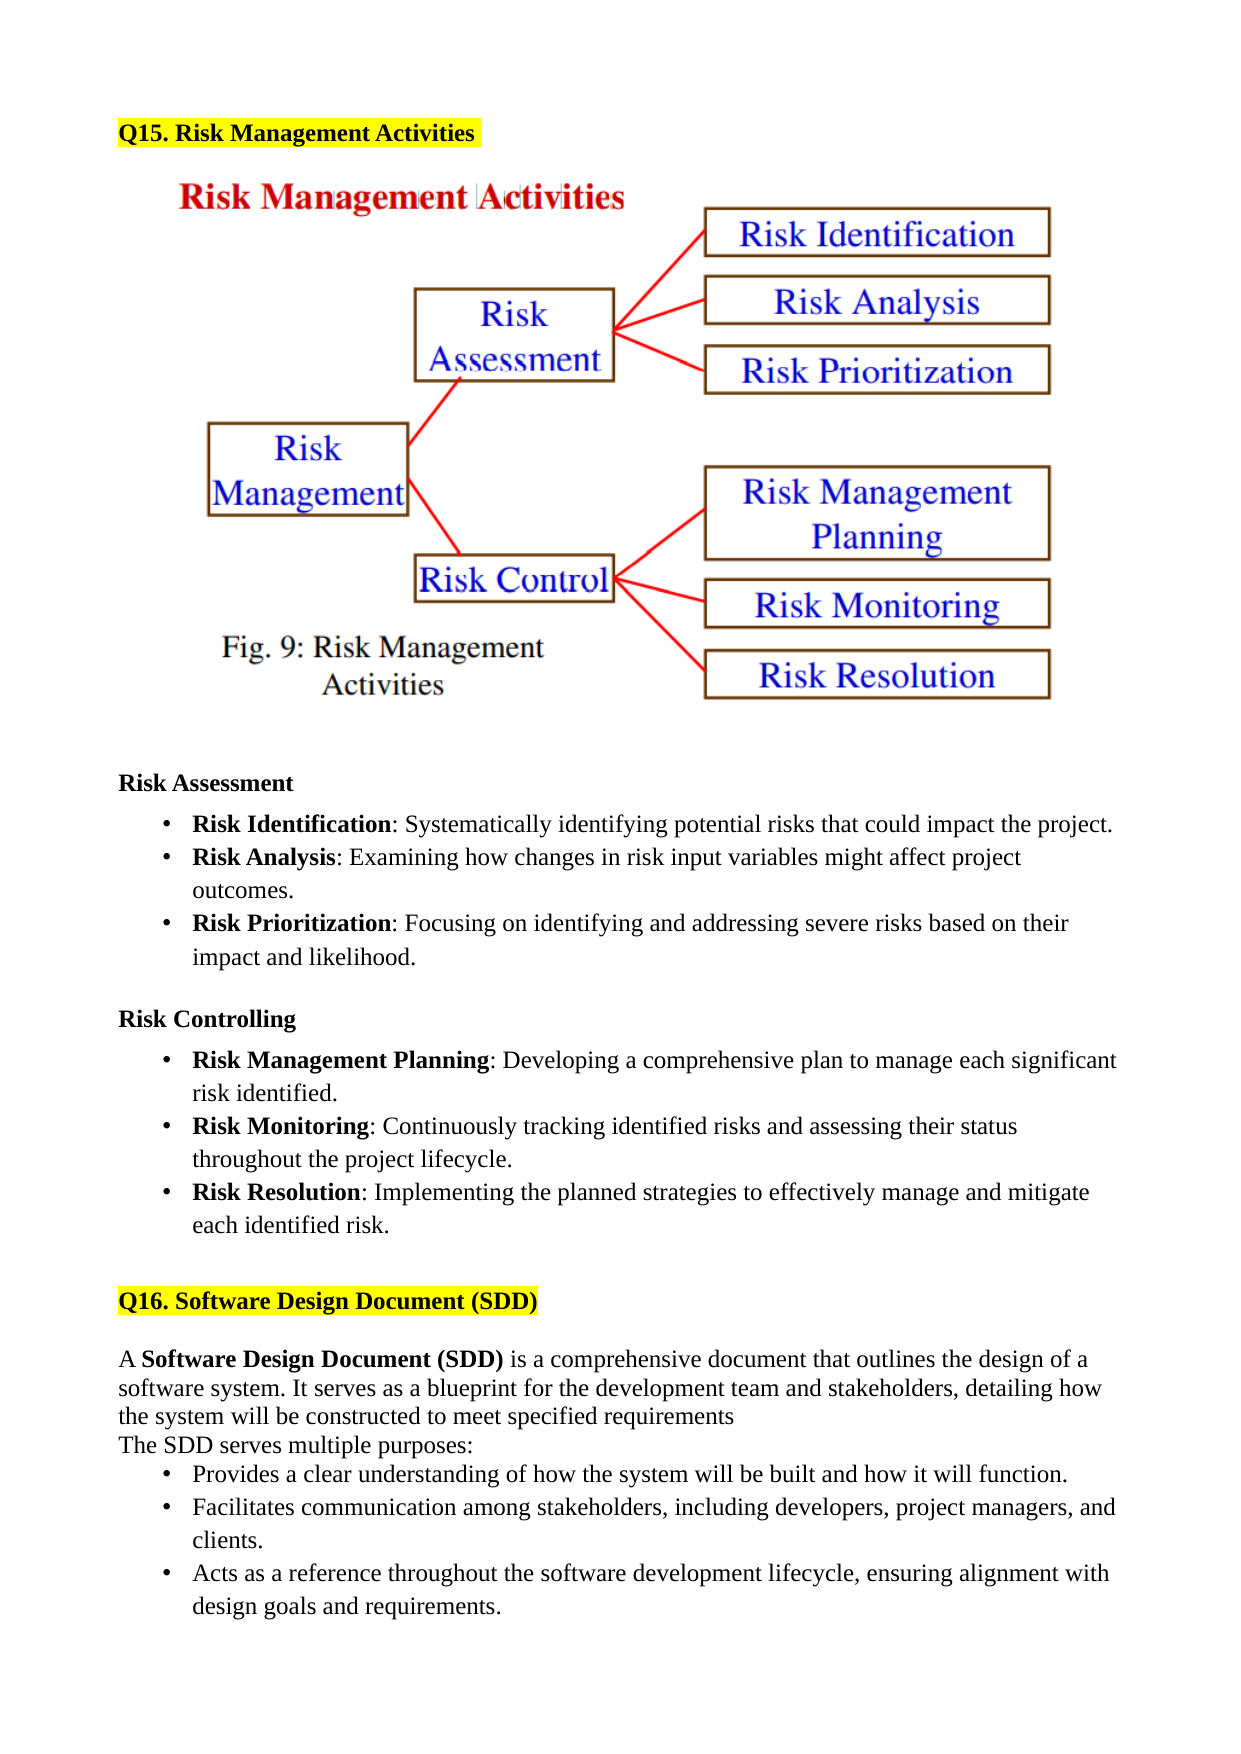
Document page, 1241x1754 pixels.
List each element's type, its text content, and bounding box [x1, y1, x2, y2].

list Risk Management Planning: Developing a comprehensive plan to manage each significant risk identified. [162, 1045, 1122, 1107]
list Risk Monitoring: Continuously tracking identified risks and assessing their status throughout the project lifecycle. [162, 1111, 1122, 1173]
text The SDD serves multiple purposes: [118, 1430, 1122, 1459]
subtitle Risk Controlling [118, 1004, 1122, 1032]
list Risk Analysis: Examining how changes in risk input variables might affect project outcomes. [162, 842, 1122, 904]
picture [174, 175, 1066, 725]
list Facilitates communication among stakeholders, including developers, project managers, and clients. [162, 1492, 1122, 1554]
list Risk Resolution: Implementing the planned strategies to effectively manage and mitigate each identified risk. [162, 1177, 1122, 1239]
list Risk Identification: Systematically identifying potential risks that could impact the project. [162, 809, 1122, 838]
text Q16. Software Design Document (SDD) [118, 1286, 1122, 1315]
subtitle Risk Assessment [118, 768, 1122, 797]
list Risk Prioritization: Focusing on identifying and addressing severe risks based on their impact and likelihood. [162, 908, 1122, 970]
list Provides a clear understanding of how the system will be built and how it will function. [162, 1459, 1122, 1488]
list Acts as a reference throughout the software development lifecycle, ensuring alignment with design goals and requirements. [162, 1558, 1122, 1620]
text A Software Design Document (SDD) is a comprehensive document that outlines the design of a software system. It serves as a blueprint for the development team and stakeholders, detailing how the system will be constructed to meet specified requirements [118, 1344, 1122, 1430]
text Q15. Risk Management Activities [118, 118, 1122, 147]
